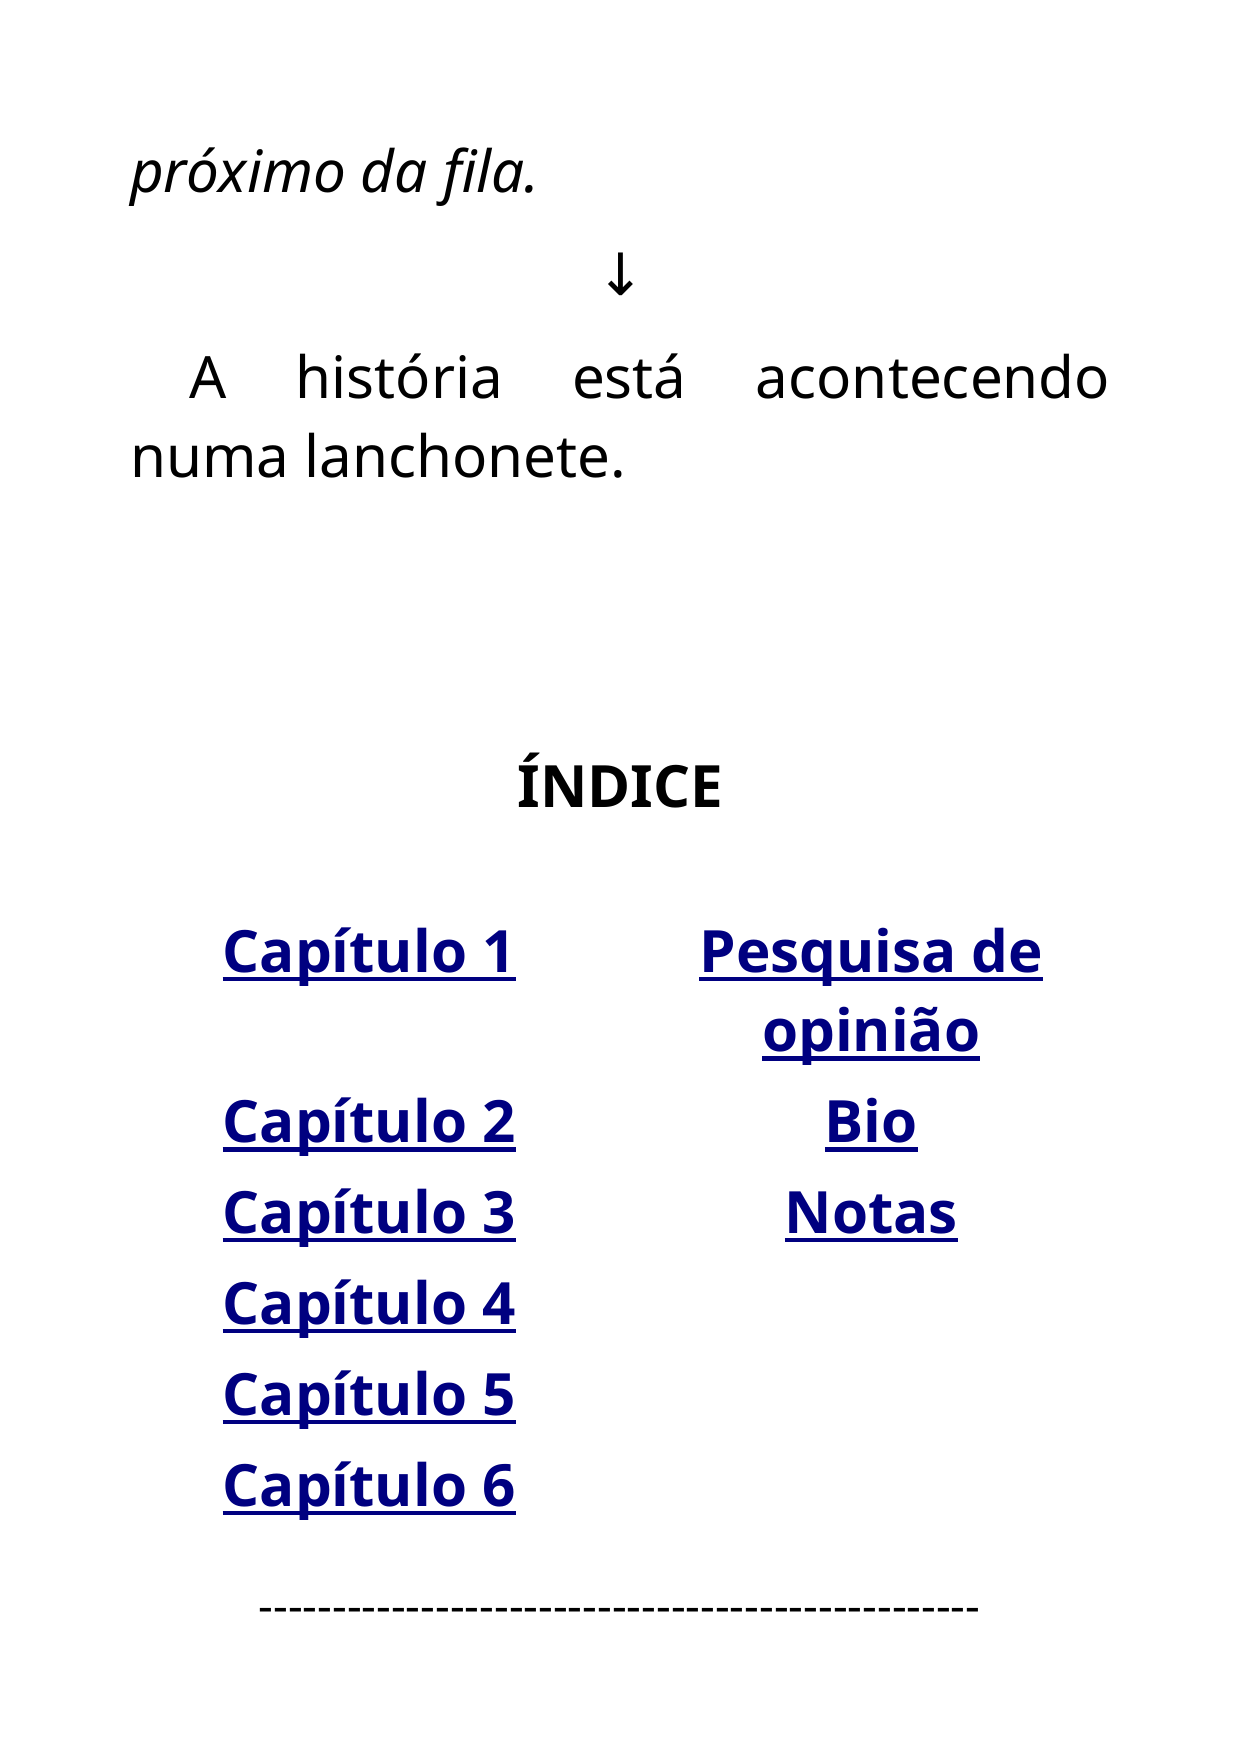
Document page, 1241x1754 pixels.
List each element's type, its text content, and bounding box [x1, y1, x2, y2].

table_cell Capítulo 2 [118, 1075, 620, 1165]
table_cell Bio [620, 1075, 1122, 1165]
table_cell A história está acontecendo numa lanchonete. [118, 324, 1122, 507]
table_header Pesquisa de opinião [620, 904, 1122, 1074]
table_cell [620, 1438, 1122, 1529]
table_cell ↓ [118, 221, 1122, 324]
table_cell Capítulo 6 [118, 1438, 620, 1529]
table_header Capítulo 1 [118, 904, 620, 1074]
table_cell Notas [620, 1165, 1122, 1256]
text ÍNDICE [118, 745, 1122, 824]
table_cell Capítulo 4 [118, 1256, 620, 1347]
table_cell Capítulo 5 [118, 1347, 620, 1438]
table_header próximo da fila. [118, 118, 1122, 221]
table_cell [620, 1256, 1122, 1347]
table_cell Capítulo 3 [118, 1165, 620, 1256]
table_cell [620, 1347, 1122, 1438]
